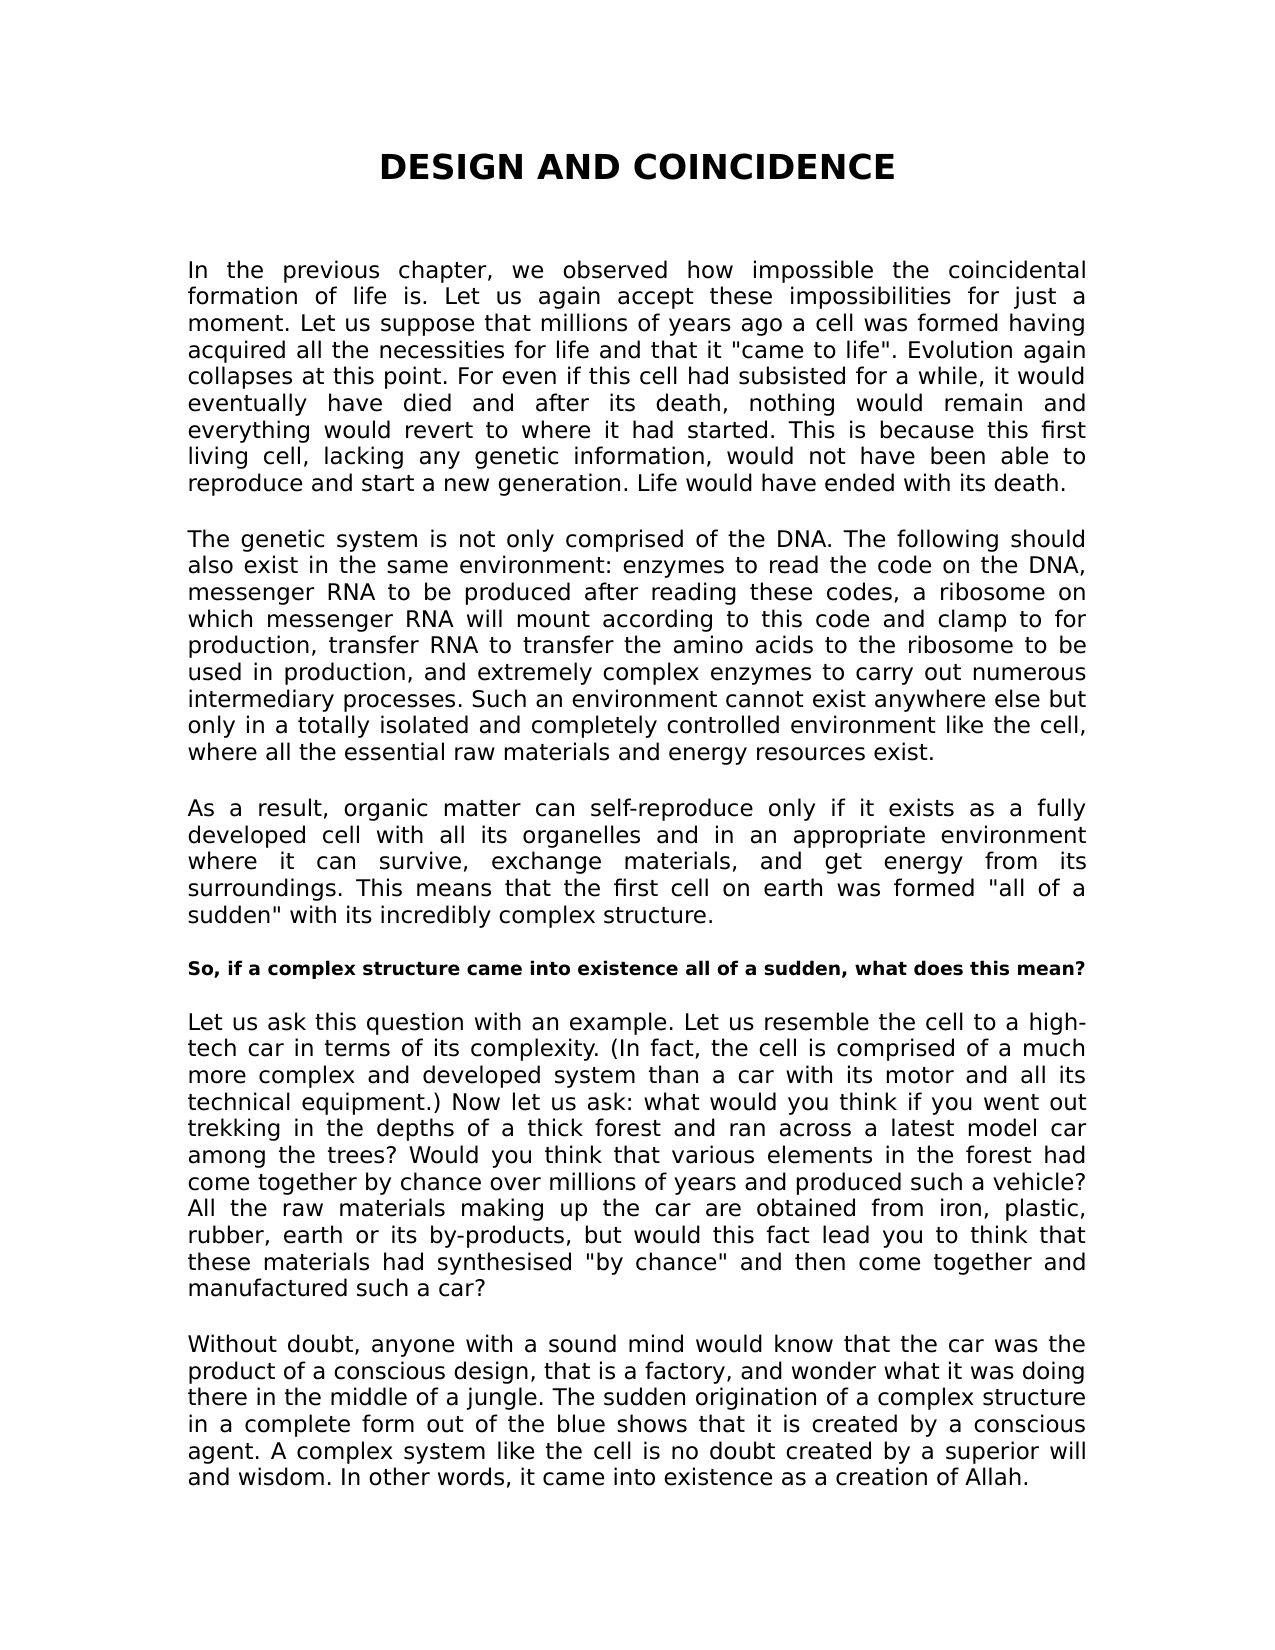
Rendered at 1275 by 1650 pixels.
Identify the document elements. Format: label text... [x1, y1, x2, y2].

text So, if a complex structure came into existence all of a sudden, what does this mean? [187, 958, 1088, 979]
text Without doubt, anyone with a sound mind would know that the car was the product of a conscious design, that is a factory, and wonder what it was doing there in the middle of a jungle. The sudden origination of a complex structure in a complete form out of the blue shows that it is created by a conscious agent. A complex system like the cell is no doubt created by a superior will and wisdom. In other words, it came into existence as a creation of Allah. [187, 1331, 1088, 1491]
text Let us ask this question with an example. Let us resemble the cell to a high-tech car in terms of its complexity. (In fact, the cell is comprised of a much more complex and developed system than a car with its motor and all its technical equipment.) Now let us ask: what would you think if you went out trekking in the depths of a thick forest and ran across a latest model car among the trees? Would you think that various elements in the forest had come together by chance over millions of years and produced such a vehicle? All the raw materials making up the car are obtained from iron, plastic, rubber, earth or its by-products, but would this fact lead you to think that these materials had synthesised "by chance" and then come together and manufactured such a car? [187, 1009, 1088, 1302]
text DESIGN AND COINCIDENCE [187, 148, 1088, 188]
text As a result, organic matter can self-reproduce only if it exists as a fully developed cell with all its organelles and in an appropriate environment where it can survive, exchange materials, and get energy from its surroundings. This means that the first cell on earth was formed "all of a sudden" with its incredibly complex structure. [187, 795, 1088, 928]
text In the previous chapter, we observed how impossible the coincidental formation of life is. Let us again accept these impossibilities for just a moment. Let us suppose that millions of years ago a cell was formed having acquired all the necessities for life and that it "came to life". Evolution again collapses at this point. For even if this cell had subsisted for a while, it would eventually have died and after its death, nothing would remain and everything would revert to where it had started. This is because this first living cell, lacking any genetic information, would not have been able to reproduce and start a new generation. Life would have ended with its death. [187, 257, 1088, 497]
text The genetic system is not only comprised of the DNA. The following should also exist in the same environment: enzymes to read the code on the DNA, messenger RNA to be produced after reading these codes, a ribosome on which messenger RNA will mount according to this code and clamp to for production, transfer RNA to transfer the amino acids to the ribosome to be used in production, and extremely complex enzymes to carry out numerous intermediary processes. Such an environment cannot exist anywhere else but only in a totally isolated and completely controlled environment like the cell, where all the essential raw materials and energy resources exist. [187, 526, 1088, 766]
